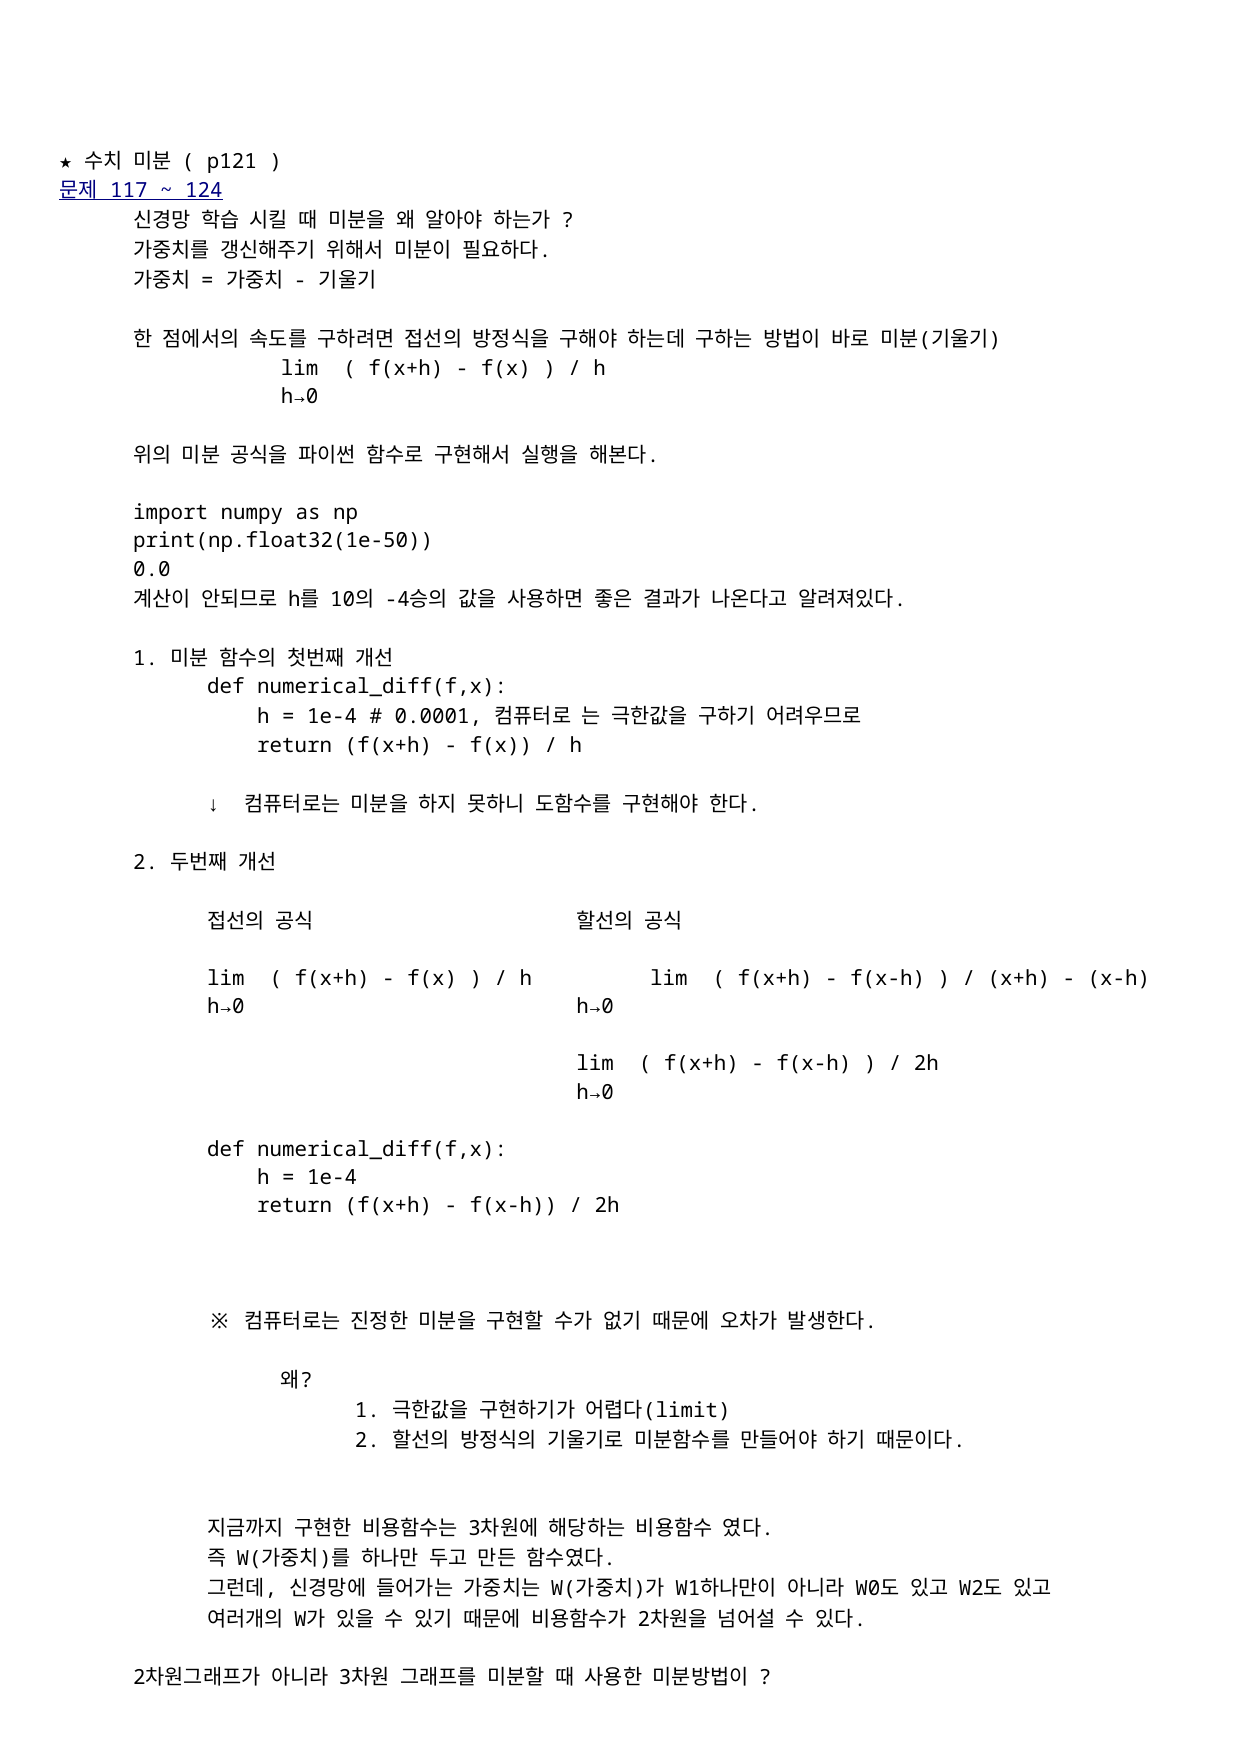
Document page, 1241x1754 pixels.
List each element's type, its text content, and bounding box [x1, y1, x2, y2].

text def numerical_diff(f,x): [59, 671, 1181, 700]
text lim ( f(x+h) - f(x) ) / h lim ( f(x+h) - f(x-h) ) / (x+h) - (x-h) [59, 963, 1181, 992]
text 2. 두번째 개선 [59, 846, 1181, 876]
text 여러개의 W가 있을 수 있기 때문에 비용함수가 2차원을 넘어설 수 있다. [59, 1602, 1181, 1632]
text def numerical_diff(f,x): [59, 1134, 1181, 1162]
text lim ( f(x+h) - f(x) ) / h [59, 353, 1181, 381]
text 0.0 [59, 554, 1181, 582]
text lim ( f(x+h) - f(x-h) ) / 2h [59, 1048, 1181, 1077]
text 접선의 공식 할선의 공식 [59, 904, 1181, 935]
text ※ 컴퓨터로는 진정한 미분을 구현할 수가 없기 때문에 오차가 발생한다. [59, 1304, 1181, 1335]
text 1. 미분 함수의 첫번째 개선 [59, 641, 1181, 671]
text h = 1e-4 [59, 1162, 1181, 1191]
text return (f(x+h) - f(x)) / h [59, 730, 1181, 758]
text 문제 117 ~ 124 [59, 175, 1181, 203]
text print(np.float32(1e-50)) [59, 525, 1181, 554]
text 한 점에서의 속도를 구하려면 접선의 방정식을 구해야 하는데 구하는 방법이 바로 미분(기울기) [59, 322, 1181, 353]
text 그런데, 신경망에 들어가는 가중치는 W(가중치)가 W1하나만이 아니라 W0도 있고 W2도 있고 [59, 1572, 1181, 1602]
text h→0 [59, 1077, 1181, 1105]
text 지금까지 구현한 비용함수는 3차원에 해당하는 비용함수 였다. [59, 1511, 1181, 1541]
text 위의 미분 공식을 파이썬 함수로 구현해서 실행을 해본다. [59, 438, 1181, 468]
text h→0 [59, 381, 1181, 410]
text 1. 극한값을 구현하기가 어렵다(limit) [59, 1393, 1181, 1424]
text 왜? [59, 1363, 1181, 1393]
text ★ 수치 미분 ( p121 ) [59, 144, 1181, 175]
text 계산이 안되므로 h를 10의 -4승의 값을 사용하면 좋은 결과가 나온다고 알려져있다. [59, 582, 1181, 612]
text 즉 W(가중치)를 하나만 두고 만든 함수였다. [59, 1541, 1181, 1572]
text h→0 h→0 [59, 992, 1181, 1020]
text 신경망 학습 시킬 때 미분을 왜 알아야 하는가 ? [59, 203, 1181, 233]
text return (f(x+h) - f(x-h)) / 2h [59, 1191, 1181, 1219]
text h = 1e-4 # 0.0001, 컴퓨터로 는 극한값을 구하기 어려우므로 [59, 700, 1181, 730]
text import numpy as np [59, 497, 1181, 525]
text ↓ 컴퓨터로는 미분을 하지 못하니 도함수를 구현해야 한다. [59, 787, 1181, 817]
text 2차원그래프가 아니라 3차원 그래프를 미분할 때 사용한 미분방법이 ? [59, 1661, 1181, 1691]
text 2. 할선의 방정식의 기울기로 미분함수를 만들어야 하기 때문이다. [59, 1424, 1181, 1454]
text 가중치 = 가중치 - 기울기 [59, 264, 1181, 294]
text 가중치를 갱신해주기 위해서 미분이 필요하다. [59, 233, 1181, 264]
